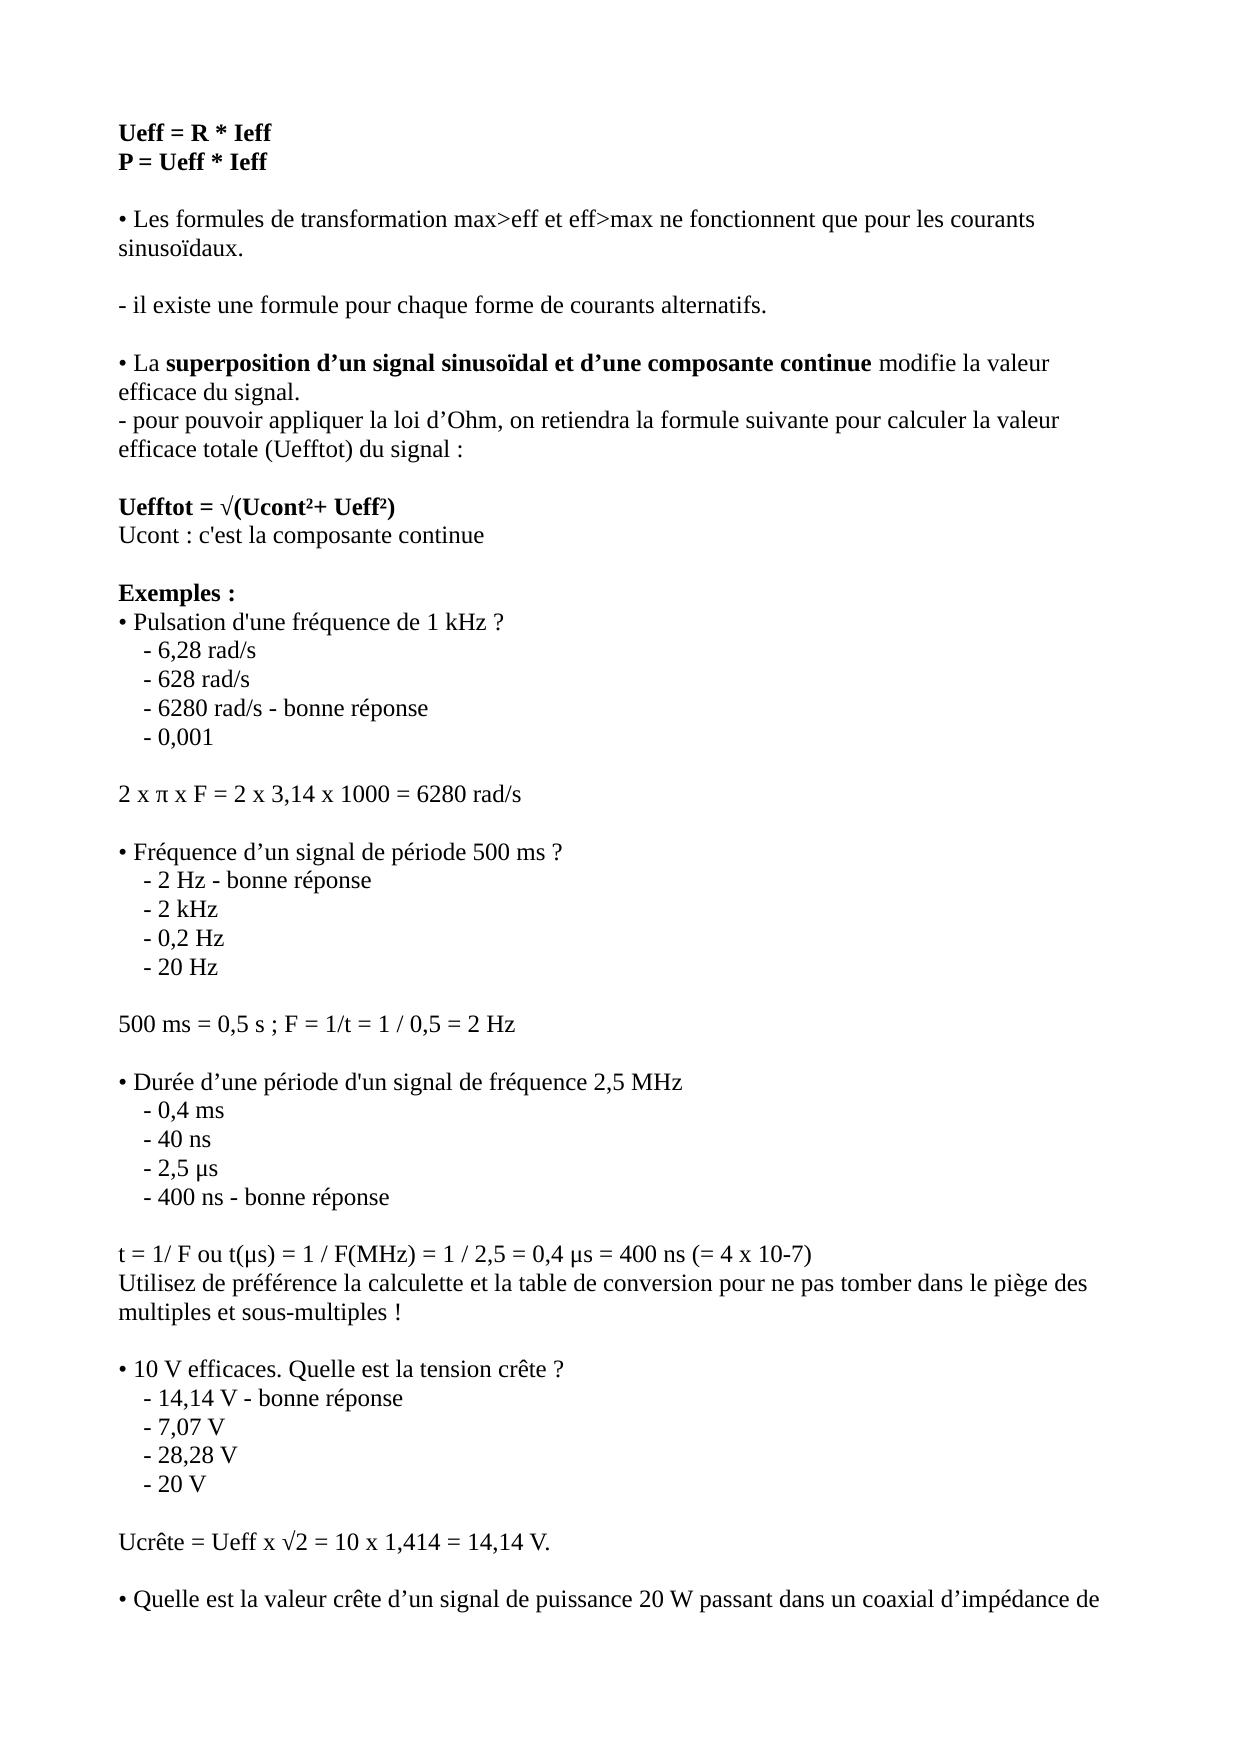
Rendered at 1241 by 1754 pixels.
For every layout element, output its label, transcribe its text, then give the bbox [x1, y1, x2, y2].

text 2 x π x F = 2 x 3,14 x 1000 = 6280 rad/s [118, 779, 1122, 808]
text Ucont : c'est la composante continue [118, 521, 1122, 549]
text - il existe une formule pour chaque forme de courants alternatifs. [118, 291, 1122, 319]
text • 10 V efficaces. Quelle est la tension crête ? [118, 1354, 1122, 1383]
text - pour pouvoir appliquer la loi d’Ohm, on retiendra la formule suivante pour calculer la valeur efficace totale (Uefftot) du signal : [118, 406, 1122, 463]
text • Pulsation d'une fréquence de 1 kHz ? [118, 607, 1122, 636]
text 500 ms = 0,5 s ; F = 1/t = 1 / 0,5 = 2 Hz [118, 1009, 1122, 1038]
text - 2 Hz - bonne réponse [118, 866, 1122, 894]
text Utilisez de préférence la calculette et la table de conversion pour ne pas tomber dans le piège des multiples et sous-multiples ! [118, 1268, 1122, 1326]
text - 6280 rad/s - bonne réponse [118, 693, 1122, 722]
text • La superposition d’un signal sinusoïdal et d’une composante continue modifie la valeur efficace du signal. [118, 348, 1122, 406]
text - 28,28 V [118, 1441, 1122, 1469]
text • Durée d’une période d'un signal de fréquence 2,5 MHz [118, 1067, 1122, 1096]
text - 2 kHz [118, 894, 1122, 923]
text - 20 V [118, 1469, 1122, 1498]
text - 2,5 μs [118, 1153, 1122, 1182]
text - 0,001 [118, 722, 1122, 751]
text - 628 rad/s [118, 664, 1122, 693]
text Ucrête = Ueff x √2 = 10 x 1,414 = 14,14 V. [118, 1527, 1122, 1556]
text Exemples : [118, 578, 1122, 607]
text - 0,2 Hz [118, 923, 1122, 952]
text Uefftot = √(Ucont²+ Ueff²) [118, 492, 1122, 521]
text - 400 ns - bonne réponse [118, 1182, 1122, 1211]
text • Fréquence d’un signal de période 500 ms ? [118, 837, 1122, 866]
text - 7,07 V [118, 1412, 1122, 1441]
text • Les formules de transformation max>eff et eff>max ne fonctionnent que pour les courants sinusoïdaux. [118, 204, 1122, 262]
text t = 1/ F ou t(μs) = 1 / F(MHz) = 1 / 2,5 = 0,4 μs = 400 ns (= 4 x 10-7) [118, 1239, 1122, 1268]
text - 14,14 V - bonne réponse [118, 1383, 1122, 1412]
text P = Ueff * Ieff [118, 147, 1122, 176]
text • Quelle est la valeur crête d’un signal de puissance 20 W passant dans un coaxial d’impédance de [118, 1584, 1122, 1613]
text - 20 Hz [118, 952, 1122, 981]
text - 40 ns [118, 1124, 1122, 1153]
text Ueff = R * Ieff [118, 118, 1122, 147]
text - 0,4 ms [118, 1096, 1122, 1124]
text - 6,28 rad/s [118, 636, 1122, 664]
